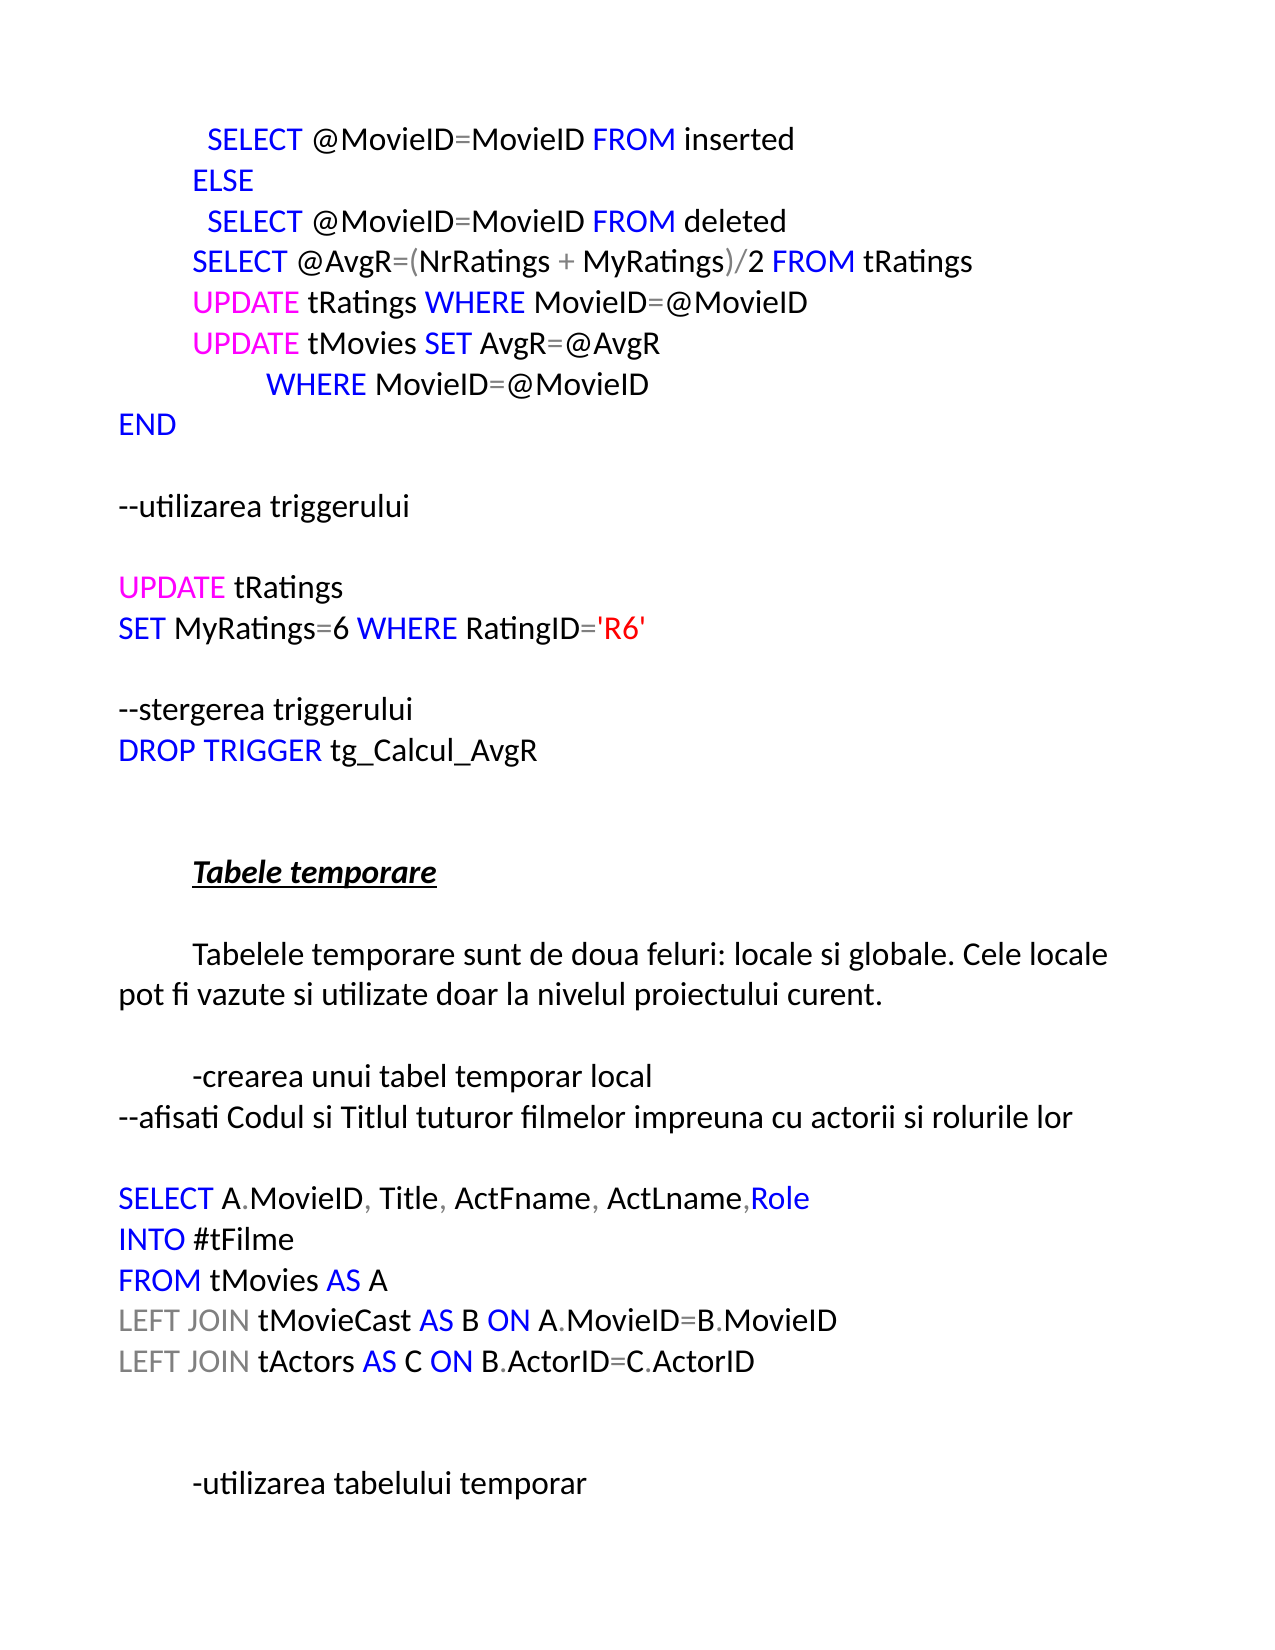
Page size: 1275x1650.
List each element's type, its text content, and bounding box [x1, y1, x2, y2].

text FROM tMovies AS A [118, 1258, 1157, 1299]
text LEFT JOIN tMovieCast AS B ON A.MovieID=B.MovieID [118, 1299, 1157, 1340]
text SELECT A.MovieID, Title, ActFname, ActLname,Role [118, 1177, 1157, 1218]
text LEFT JOIN tActors AS C ON B.ActorID=C.ActorID [118, 1340, 1157, 1381]
text --stergerea triggerului [118, 688, 1157, 729]
text SELECT @MovieID=MovieID FROM deleted [118, 199, 1157, 240]
text SELECT @AvgR=(NrRatings + MyRatings)/2 FROM tRatings [118, 240, 1157, 281]
text -crearea unui tabel temporar local [118, 1055, 1157, 1096]
text INTO #tFilme [118, 1218, 1157, 1258]
text SELECT @MovieID=MovieID FROM inserted [118, 118, 1157, 159]
text END [118, 403, 1157, 444]
text -utilizarea tabelului temporar [118, 1462, 1157, 1503]
text Tabele temporare [118, 851, 1157, 892]
text SET MyRatings=6 WHERE RatingID='R6' [118, 607, 1157, 648]
text UPDATE tMovies SET AvgR=@AvgR [118, 322, 1157, 362]
text ELSE [118, 159, 1157, 199]
text --utilizarea triggerului [118, 485, 1157, 525]
text UPDATE tRatings [118, 566, 1157, 607]
text UPDATE tRatings WHERE MovieID=@MovieID [118, 281, 1157, 322]
text --afisati Codul si Titlul tuturor filmelor impreuna cu actorii si rolurile lor [118, 1096, 1157, 1136]
text WHERE MovieID=@MovieID [118, 362, 1157, 403]
text Tabelele temporare sunt de doua feluri: locale si globale. Cele locale pot fi vazute si utilizate doar la nivelul proiectului curent. [118, 933, 1157, 1014]
text DROP TRIGGER tg_Calcul_AvgR [118, 729, 1157, 770]
